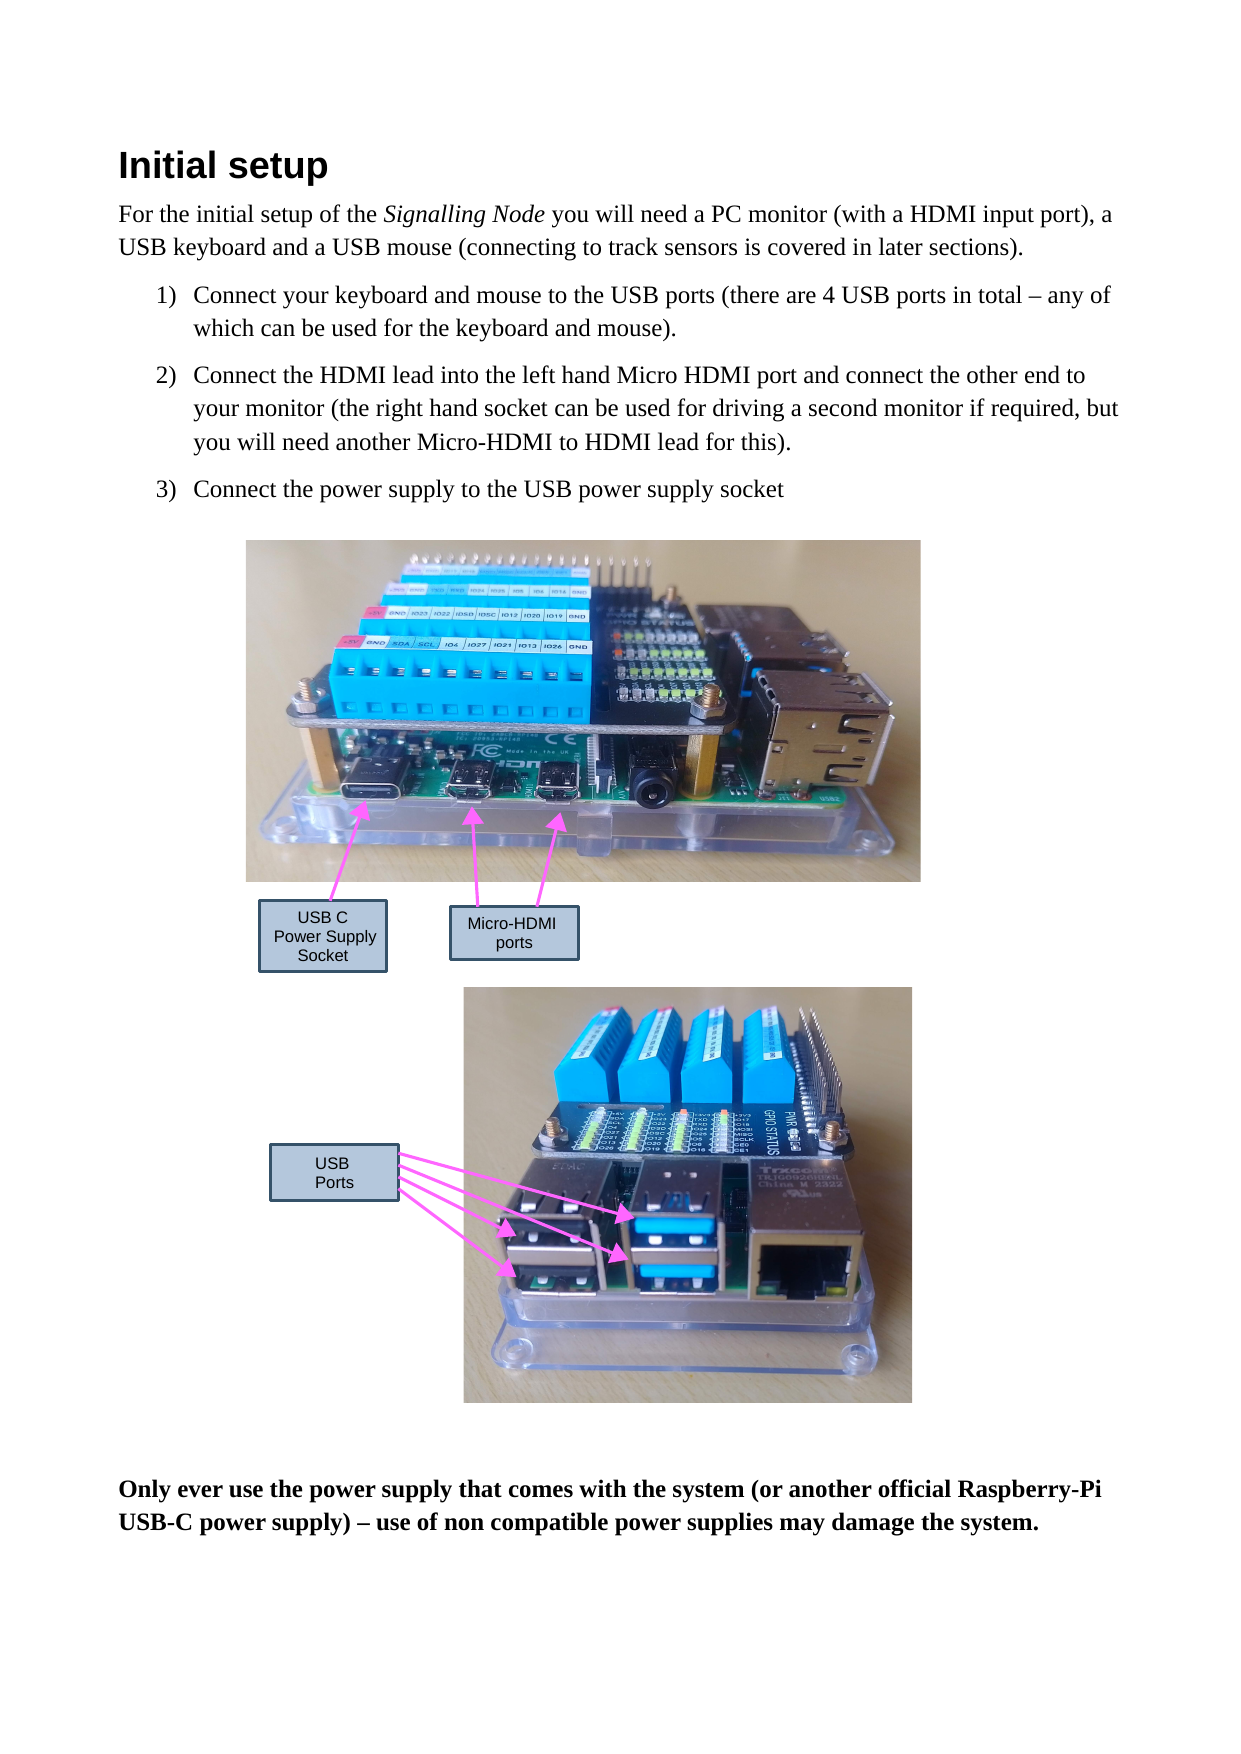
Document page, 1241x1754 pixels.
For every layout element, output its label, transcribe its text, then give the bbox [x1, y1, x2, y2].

picture [245, 540, 921, 642]
text For the initial setup of the Signalling Node you will need a PC monitor (with a HDMI input port), a USB keyboard and a USB mouse (connecting to track sensors is covered in later sections). [118, 199, 1122, 261]
subtitle Initial setup [118, 143, 1122, 187]
list Connect the power supply to the USB power supply socket [156, 474, 1122, 503]
list Connect your keyboard and mouse to the USB ports (there are 4 USB ports in total – any of which can be used for the keyboard and mouse). [156, 280, 1122, 342]
picture [484, 987, 711, 1403]
list Connect the HDMI lead into the left hand Micro HDMI port and connect the other end to your monitor (the right hand socket can be used for driving a second monitor if required, but you will need another Micro-HDMI to HDMI lead for this). [156, 361, 1122, 455]
text Only ever use the power supply that comes with the system (or another official Raspberry-Pi USB-C power supply) – use of non compatible power supplies may damage the system. [118, 1474, 1122, 1536]
